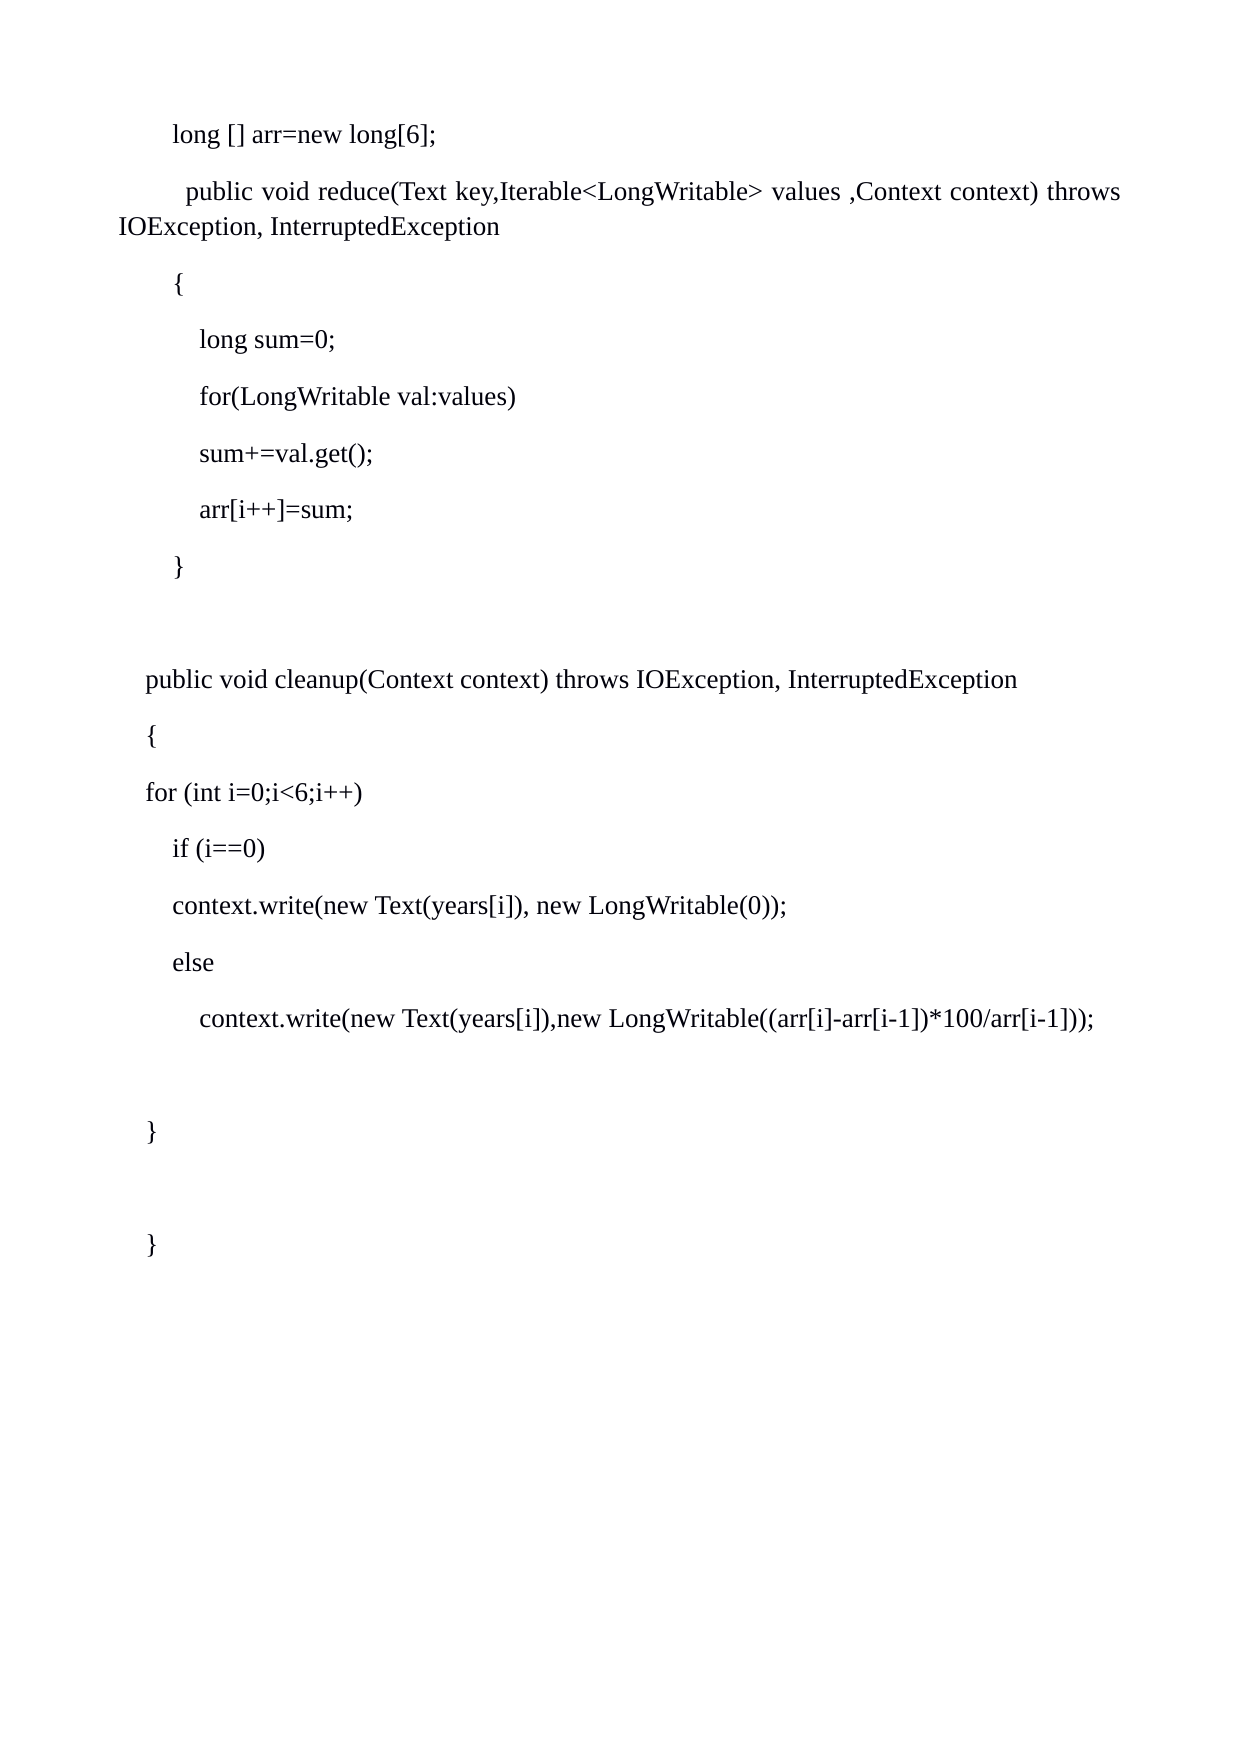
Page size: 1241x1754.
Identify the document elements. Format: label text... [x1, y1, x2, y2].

text else [118, 946, 1122, 977]
text sum+=val.get(); [118, 437, 1122, 468]
text context.write(new Text(years[i]),new LongWritable((arr[i]-arr[i-1])*100/arr[i-1])); [118, 1002, 1122, 1033]
text for (int i=0;i<6;i++) [118, 776, 1122, 807]
text } [118, 1228, 1122, 1260]
text { [118, 719, 1122, 751]
text if (i==0) [118, 833, 1122, 864]
text } [118, 1115, 1122, 1147]
text arr[i++]=sum; [118, 493, 1122, 524]
text public void cleanup(Context context) throws IOException, InterruptedException [118, 663, 1122, 694]
text for(LongWritable val:values) [118, 380, 1122, 411]
text long sum=0; [118, 323, 1122, 355]
text long [] arr=new long[6]; [118, 118, 1122, 149]
text { [118, 267, 1122, 298]
text } [118, 550, 1122, 581]
text context.write(new Text(years[i]), new LongWritable(0)); [118, 889, 1122, 920]
text public void reduce(Text key,Iterable<LongWritable> values ,Context context) throws IOException, InterruptedException [118, 175, 1122, 242]
